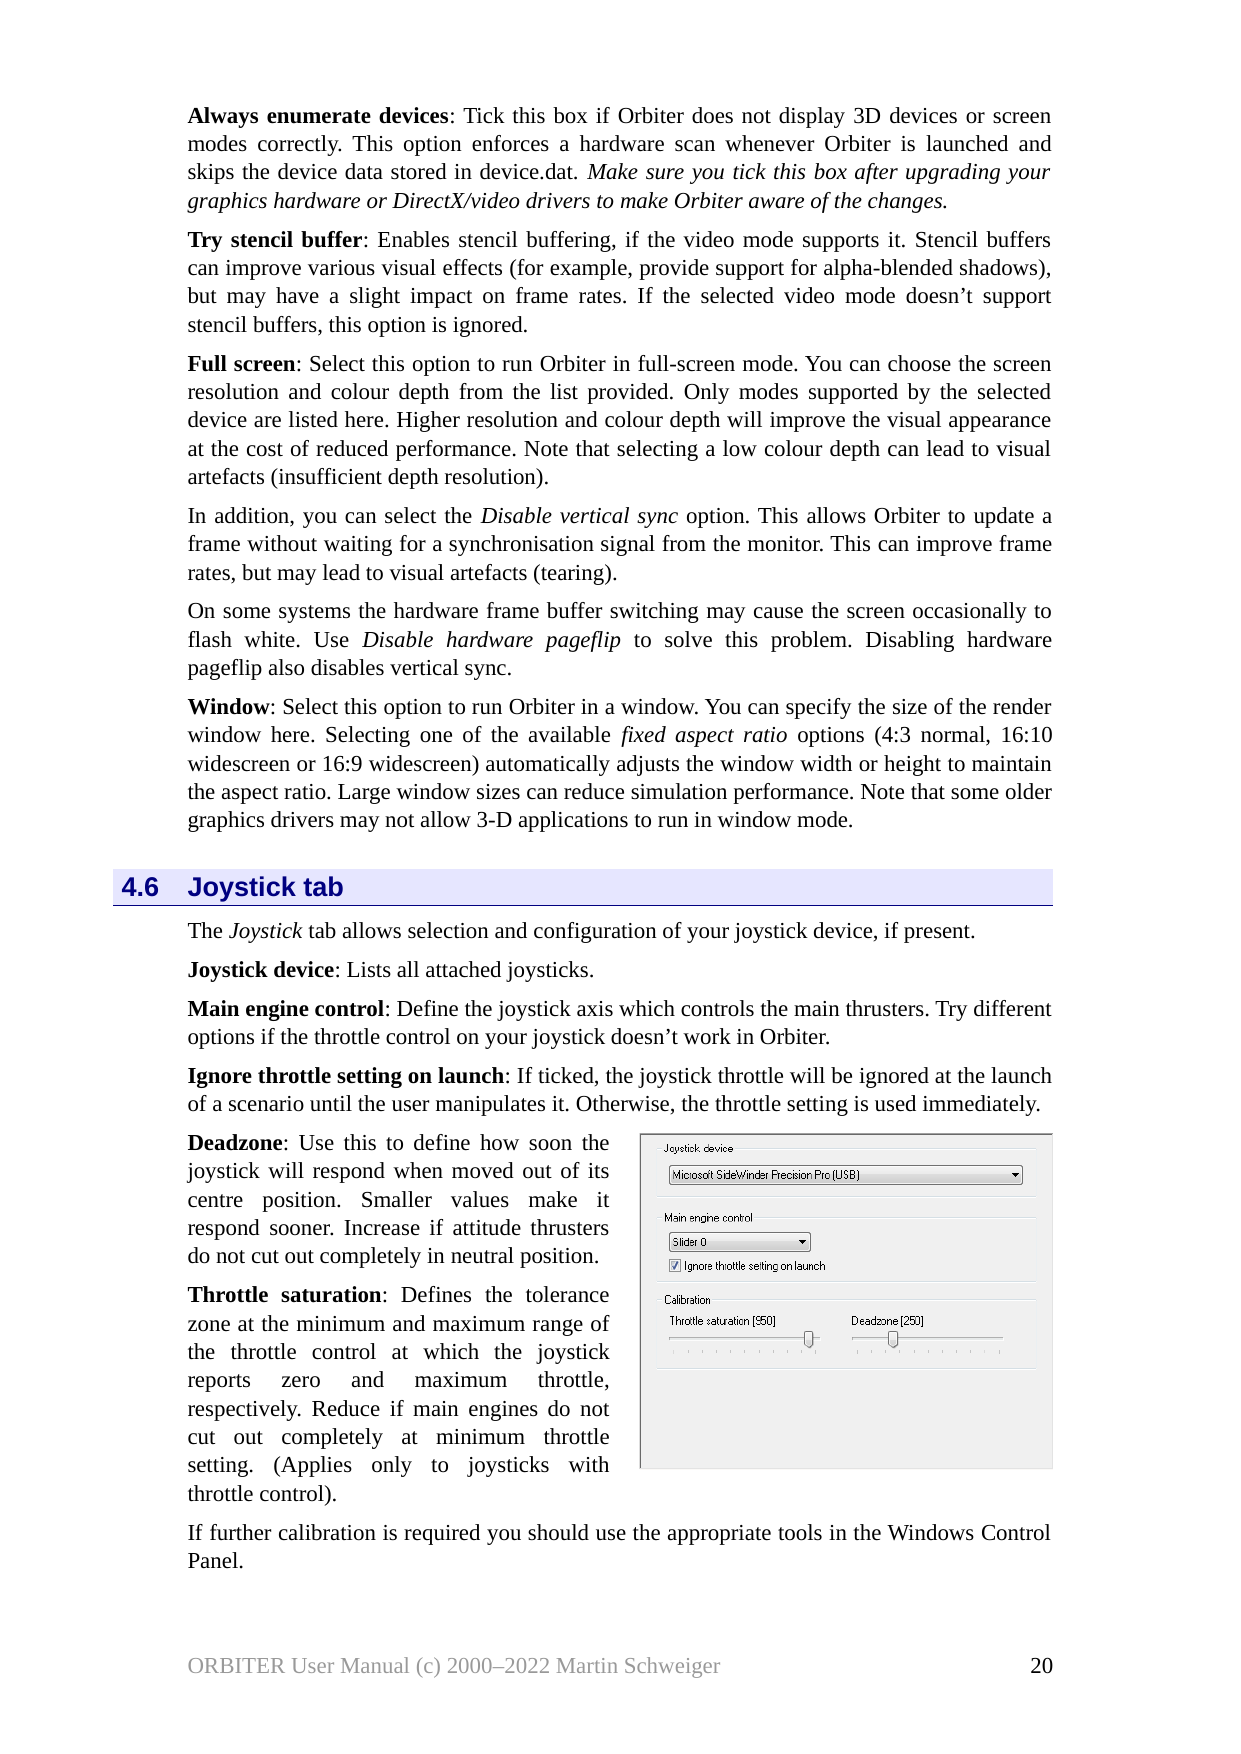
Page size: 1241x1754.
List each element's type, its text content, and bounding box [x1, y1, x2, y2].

text Try stencil buffer: Enables stencil buffering, if the video mode supports it. Stencil buffers can improve various visual effects (for example, provide support for alpha-blended shadows), but may have a slight impact on frame rates. If the selected video mode doesn’t support stencil buffers, this option is ignored. [187, 224, 1053, 338]
text If further calibration is required you should use the appropriate tools in the Windows Control Panel. [187, 1518, 1053, 1574]
text On some systems the hardware frame buffer switching may cause the screen occasionally to flash white. Use Disable hardware pageflip to solve this problem. Disabling hardware pageflip also disables vertical sync. [187, 596, 1053, 681]
text Deadzone: Use this to define how soon the joystick will respond when moved out of its centre position. Smaller values make it respond sooner. Increase if attitude thrusters do not cut out completely in neutral position. [187, 1128, 1053, 1270]
text Full screen: Select this option to run Orbiter in full-screen mode. You can choose the screen resolution and colour depth from the list provided. Only modes supported by the selected device are listed here. Higher resolution and colour depth will improve the visual appearance at the cost of reduced performance. Note that selecting a low colour depth can lead to visual artefacts (insufficient depth resolution). [187, 348, 1053, 490]
subtitle Joystick tab [113, 869, 1053, 905]
text Ignore throttle setting on launch: If ticked, the joystick throttle will be ignored at the launch of a scenario until the user manipulates it. Otherwise, the throttle setting is used immediately. [187, 1061, 1053, 1117]
text Main engine control: Define the joystick axis which controls the main thrusters. Try different options if the throttle control on your joystick doesn’t work in Orbiter. [187, 993, 1053, 1050]
text Throttle saturation: Defines the tolerance zone at the minimum and maximum range of the throttle control at which the joystick reports zero and maximum throttle, respectively. Reduce if main engines do not cut out completely at minimum throttle setting. (Applies only to joysticks with throttle control). [187, 1280, 1053, 1507]
picture [639, 1133, 1053, 1470]
text Window: Select this option to run Orbiter in a window. You can specify the size of the render window here. Selecting one of the available fixed aspect ratio options (4:3 normal, 16:10 widescreen or 16:9 widescreen) automatically adjusts the window width or height to maintain the aspect ratio. Large window sizes can reduce simulation performance. Note that some older graphics drivers may not allow 3-D applications to run in window mode. [187, 692, 1053, 833]
text Always enumerate devices: Tick this box if Orbiter does not display 3D devices or screen modes correctly. This option enforces a hardware scan whenever Orbiter is launched and skips the device data stored in device.dat. Make sure you tick this box after upgrading your graphics hardware or DirectX/video drivers to make Orbiter aware of the changes. [187, 100, 1053, 214]
text In addition, you can select the Disable vertical sync option. This allows Orbiter to update a frame without waiting for a synchronisation signal from the monitor. This can improve frame rates, but may lead to visual artefacts (tearing). [187, 501, 1053, 586]
text Joystick device: Lists all attached joysticks. [187, 954, 1053, 983]
text The Joystick tab allows selection and configuration of your joystick device, if present. [187, 916, 1053, 944]
